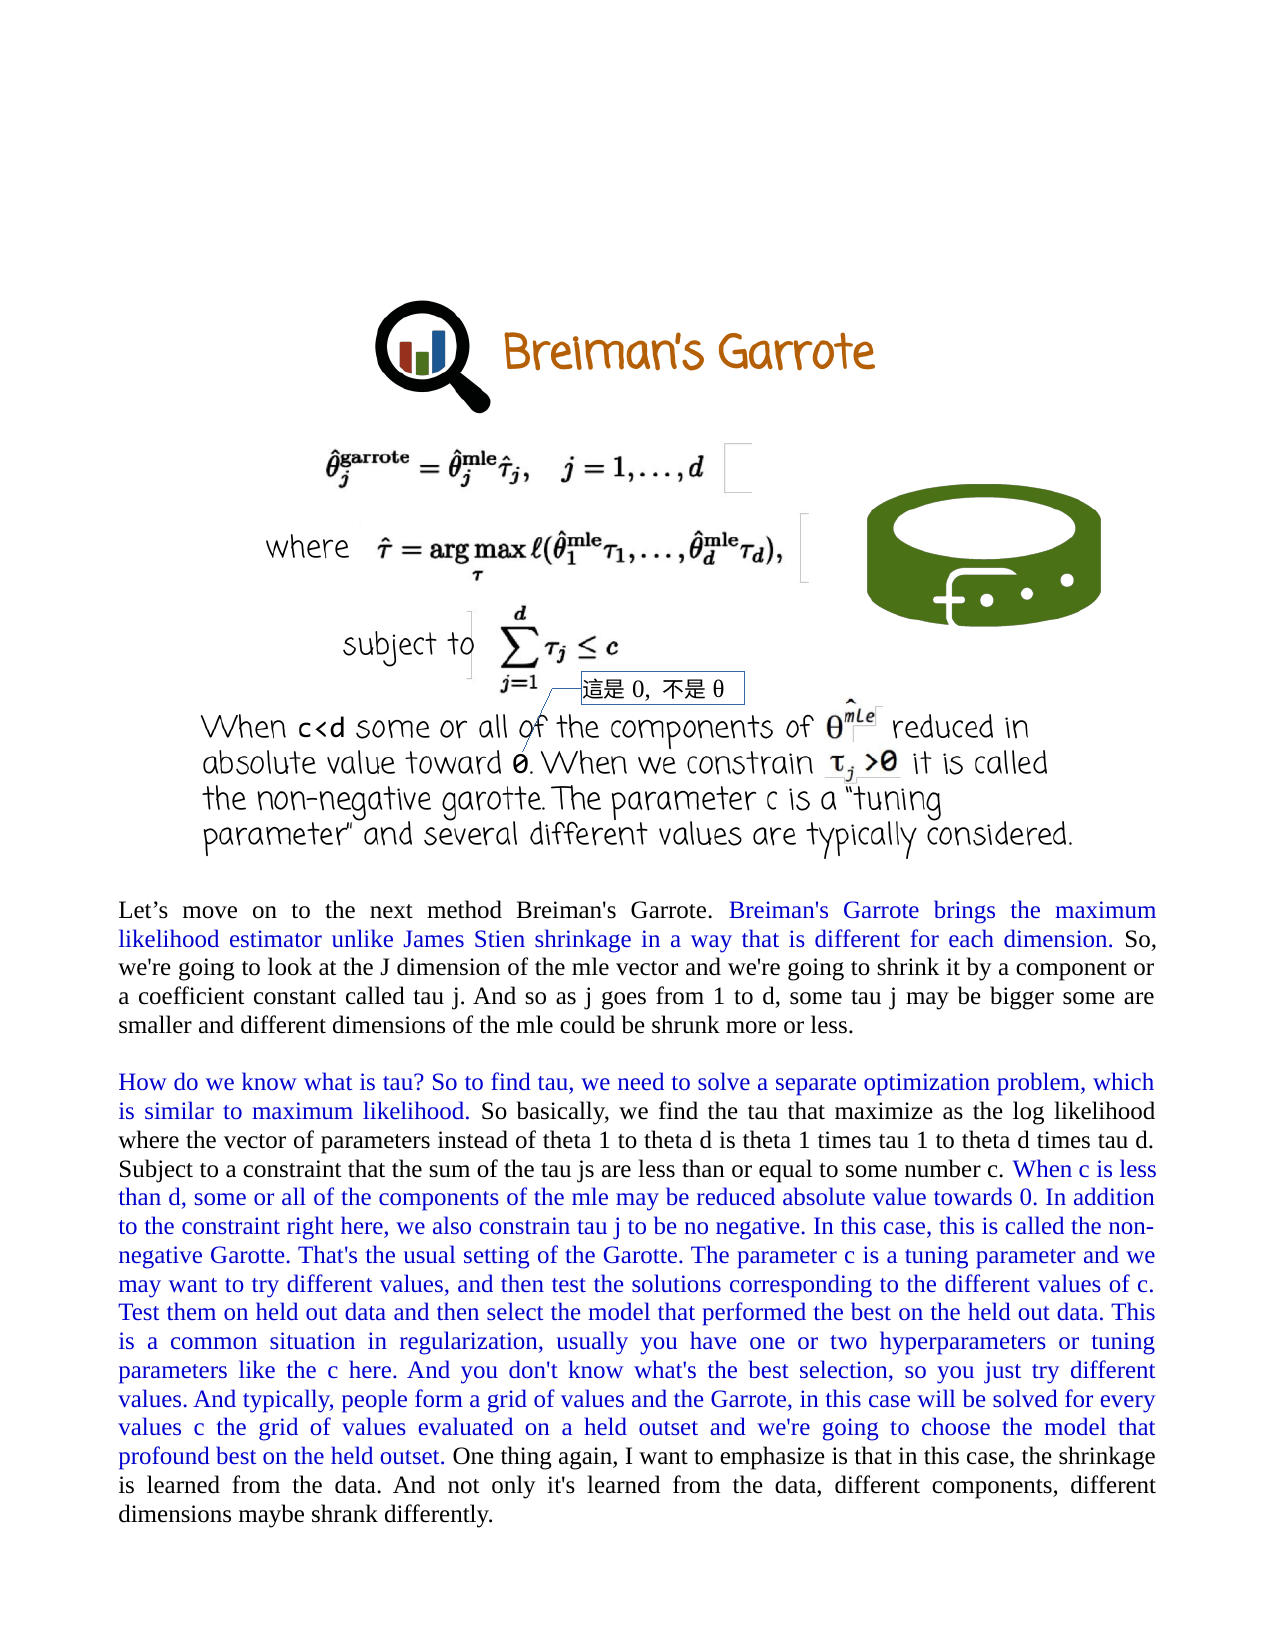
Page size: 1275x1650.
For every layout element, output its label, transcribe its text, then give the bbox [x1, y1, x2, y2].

text Let’s move on to the next method Breiman's Garrote. Breiman's Garrote brings the maximum likelihood estimator unlike James Stien shrinkage in a way that is different for each dimension. So, we're going to look at the J dimension of the mle vector and we're going to shrink it by a component or a coefficient constant called tau j. And so as j goes from 1 to d, some tau j may be bigger some are smaller and different dimensions of the mle could be shrunk more or less. [118, 895, 1157, 1039]
text How do we know what is tau? So to find tau, we need to solve a separate optimization problem, which is similar to maximum likelihood. So basically, we find the tau that maximize as the log likelihood where the vector of parameters instead of theta 1 to theta d is theta 1 times tau 1 to theta d times tau d. Subject to a constraint that the sum of the tau js are less than or equal to some number c. When c is less than d, some or all of the components of the mle may be reduced absolute value towards 0. In addition to the constraint right here, we also constrain tau j to be no negative. In this case, this is called the non-negative Garotte. That's the usual setting of the Garotte. The parameter c is a tuning parameter and we may want to try different values, and then test the solutions corresponding to the different values of c. Test them on held out data and then select the model that performed the best on the held out data. This is a common situation in regularization, usually you have one or two hyperparameters or tuning parameters like the c here. And you don't know what's the best selection, so you just try different values. And typically, people form a grid of values and the Garrote, in this case will be solved for every values c the grid of values evaluated on a held outset and we're going to choose the model that profound best on the held outset. One thing again, I want to emphasize is that in this case, the shrinkage is learned from the data. And not only it's learned from the data, different components, different dimensions maybe shrank differently. [118, 1067, 1157, 1527]
picture [118, 290, 1157, 867]
